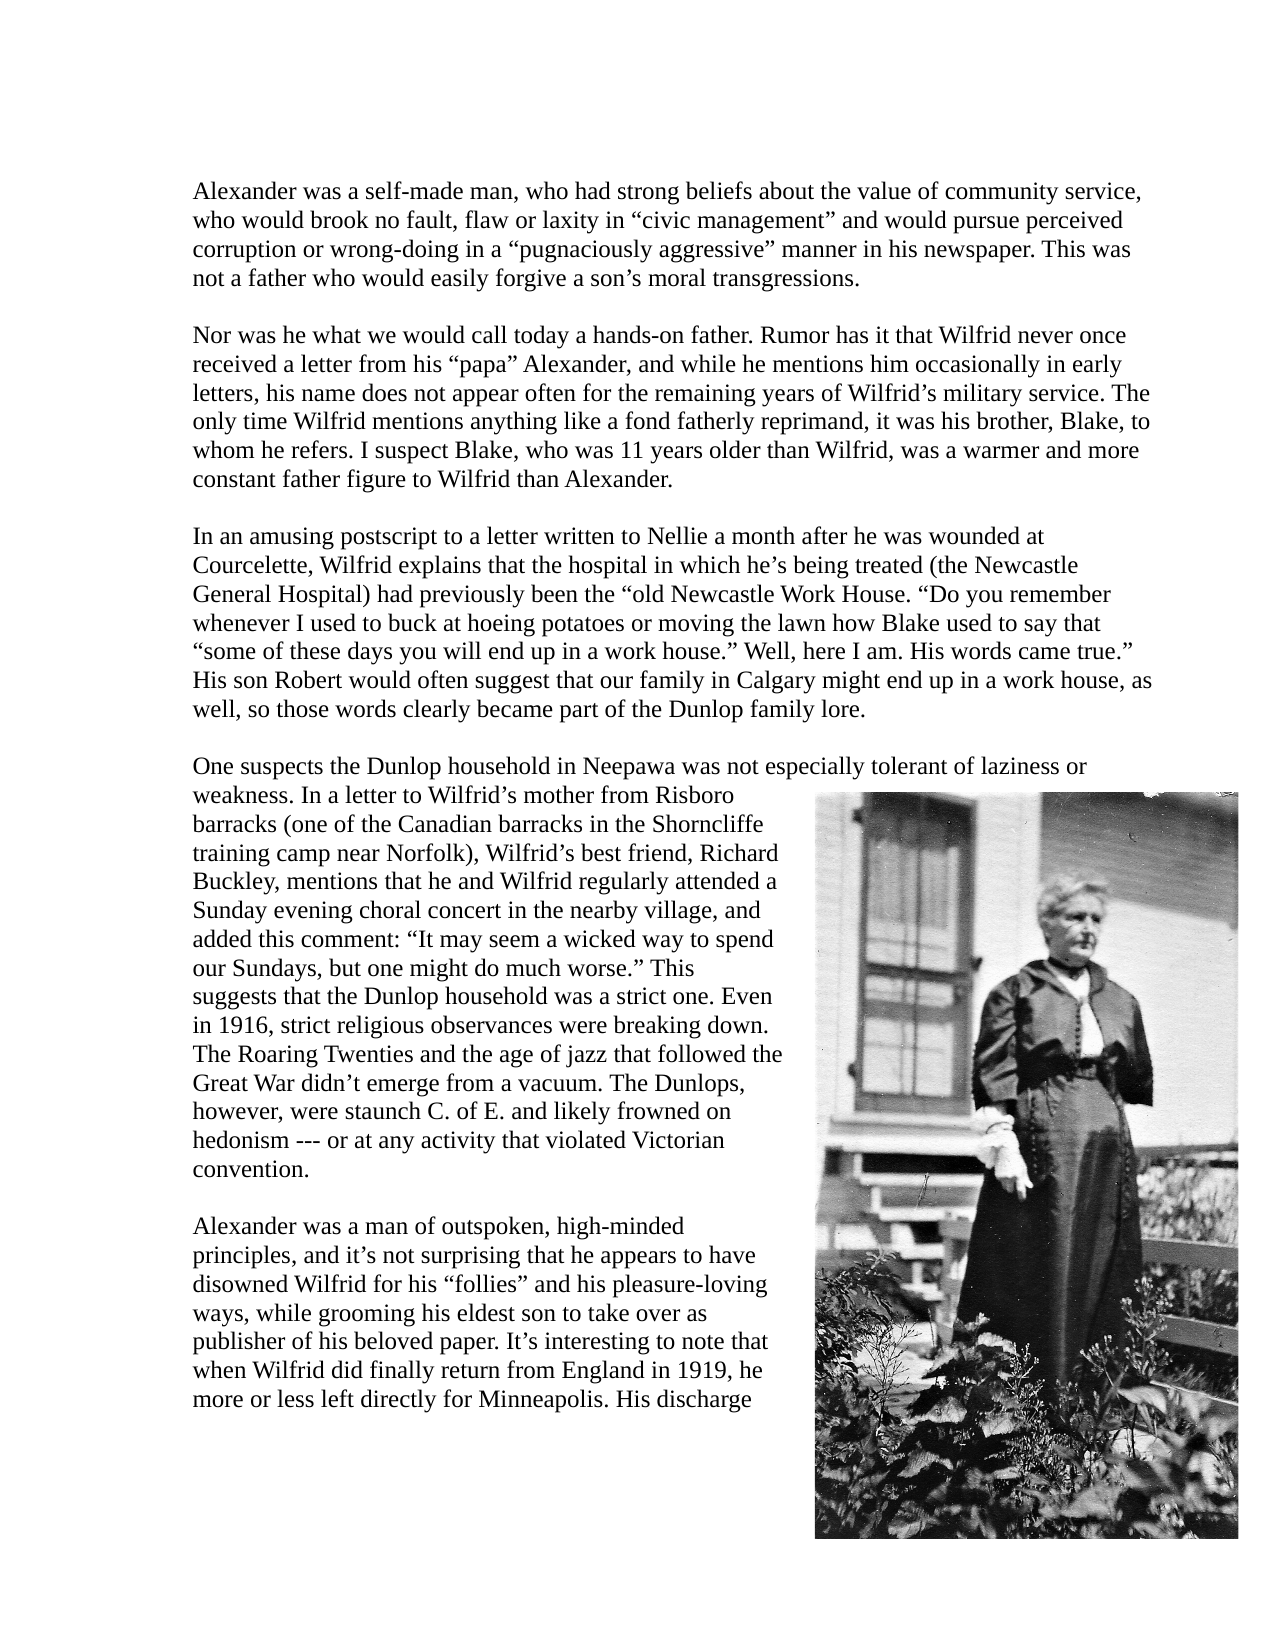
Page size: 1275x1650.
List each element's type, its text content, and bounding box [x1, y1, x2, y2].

text Alexander was a self-made man, who had strong beliefs about the value of community service, who would brook no fault, flaw or laxity in “civic management” and would pursue perceived corruption or wrong-doing in a “pugnaciously aggressive” manner in his newspaper. This was not a father who would easily forgive a son’s moral transgressions. [192, 176, 1158, 291]
text In an amusing postscript to a letter written to Nellie a month after he was wounded at Courcelette, Wilfrid explains that the hospital in which he’s being treated (the Newcastle General Hospital) had previously been the “old Newcastle Work House. “Do you remember whenever I used to buck at hoeing potatoes or moving the lawn how Blake used to say that “some of these days you will end up in a work house.” Well, here I am. His words came true.” His son Robert would often suggest that our family in Calgary might end up in a work house, as well, so those words clearly became part of the Dunlop family lore. [192, 521, 1158, 723]
text One suspects the Dunlop household in Neepawa was not especially tolerant of laziness or weakness. In a letter to Wilfrid’s mother from Risboro barracks (one of the Canadian barracks in the Shorncliffe training camp near Norfolk), Wilfrid’s best friend, Richard Buckley, mentions that he and Wilfrid regularly attended a Sunday evening choral concert in the nearby village, and added this comment: “It may seem a wicked way to spend our Sundays, but one might do much worse.” This suggests that the Dunlop household was a strict one. Even in 1916, strict religious observances were breaking down. The Roaring Twenties and the age of jazz that followed the Great War didn’t emerge from a vacuum. The Dunlops, however, were staunch C. of E. and likely frowned on hedonism --- or at any activity that violated Victorian convention. [192, 751, 1158, 1183]
text Alexander was a man of outspoken, high-minded principles, and it’s not surprising that he appears to have disowned Wilfrid for his “follies” and his pleasure-loving ways, while grooming his eldest son to take over as publisher of his beloved paper. It’s interesting to note that when Wilfrid did finally return from England in 1919, he more or less left directly for Minneapolis. His discharge [192, 1211, 814, 1413]
text Nor was he what we would call today a hands-on father. Rumor has it that Wilfrid never once received a letter from his “papa” Alexander, and while he mentions him occasionally in early letters, his name does not appear often for the remaining years of Wilfrid’s military service. The only time Wilfrid mentions anything like a fond fatherly reprimand, it was his brother, Blake, to whom he refers. I suspect Blake, who was 11 years older than Wilfrid, was a warmer and more constant father figure to Wilfrid than Alexander. [192, 320, 1158, 493]
picture [814, 792, 1239, 1539]
